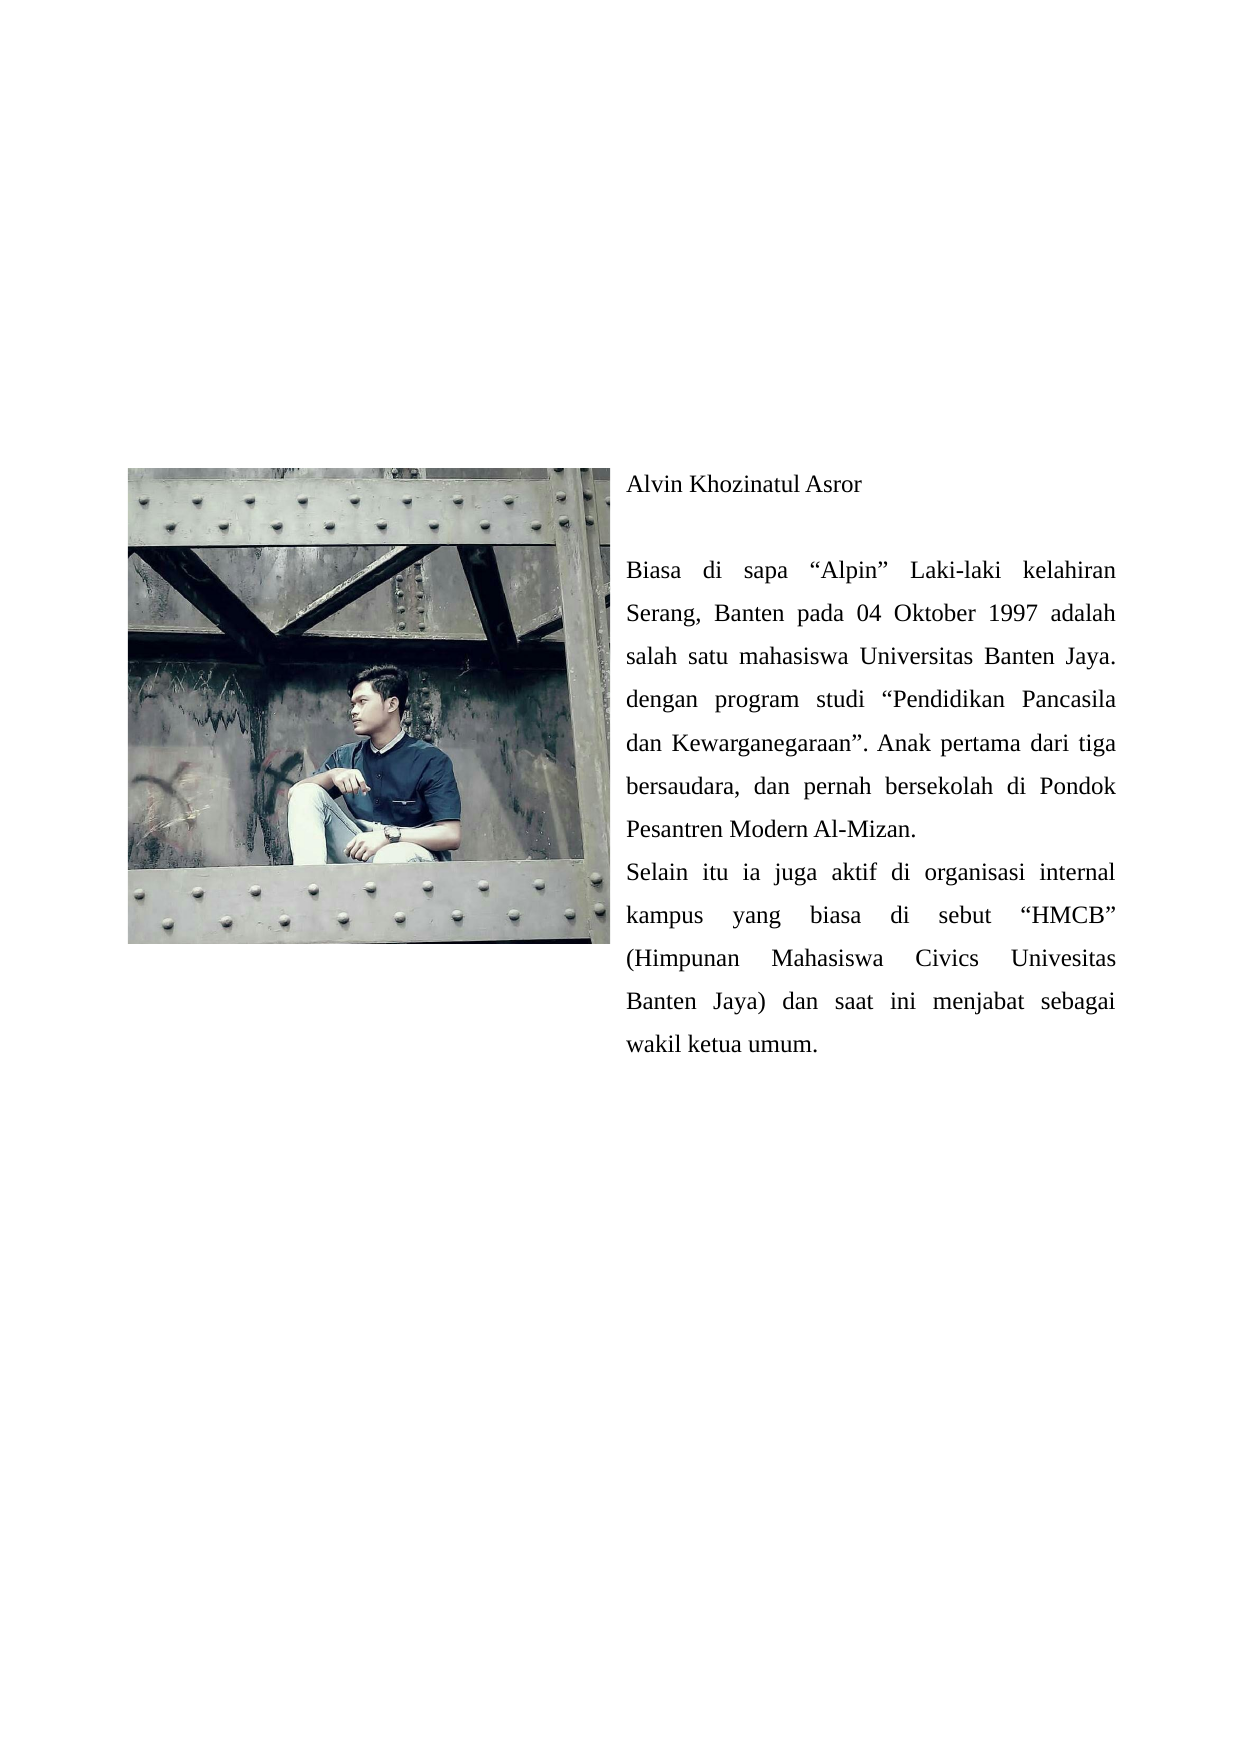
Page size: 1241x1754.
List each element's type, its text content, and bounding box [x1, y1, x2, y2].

table_header [118, 463, 620, 1107]
picture [127, 468, 611, 944]
table_header Alvin Khozinatul Asror Biasa di sapa “Alpin” Laki-laki kelahiran Serang, Banten pada 04 Oktober 1997 adalah salah satu mahasiswa Universitas Banten Jaya. dengan program studi “Pendidikan Pancasila dan Kewarganegaraan”. Anak pertama dari tiga bersaudara, dan pernah bersekolah di Pondok Pesantren Modern Al-Mizan. Selain itu ia juga aktif di organisasi internal kampus yang biasa di sebut “HMCB” (Himpunan Mahasiswa Civics Univesitas Banten Jaya) dan saat ini menjabat sebagai wakil ketua umum. [620, 463, 1122, 1107]
